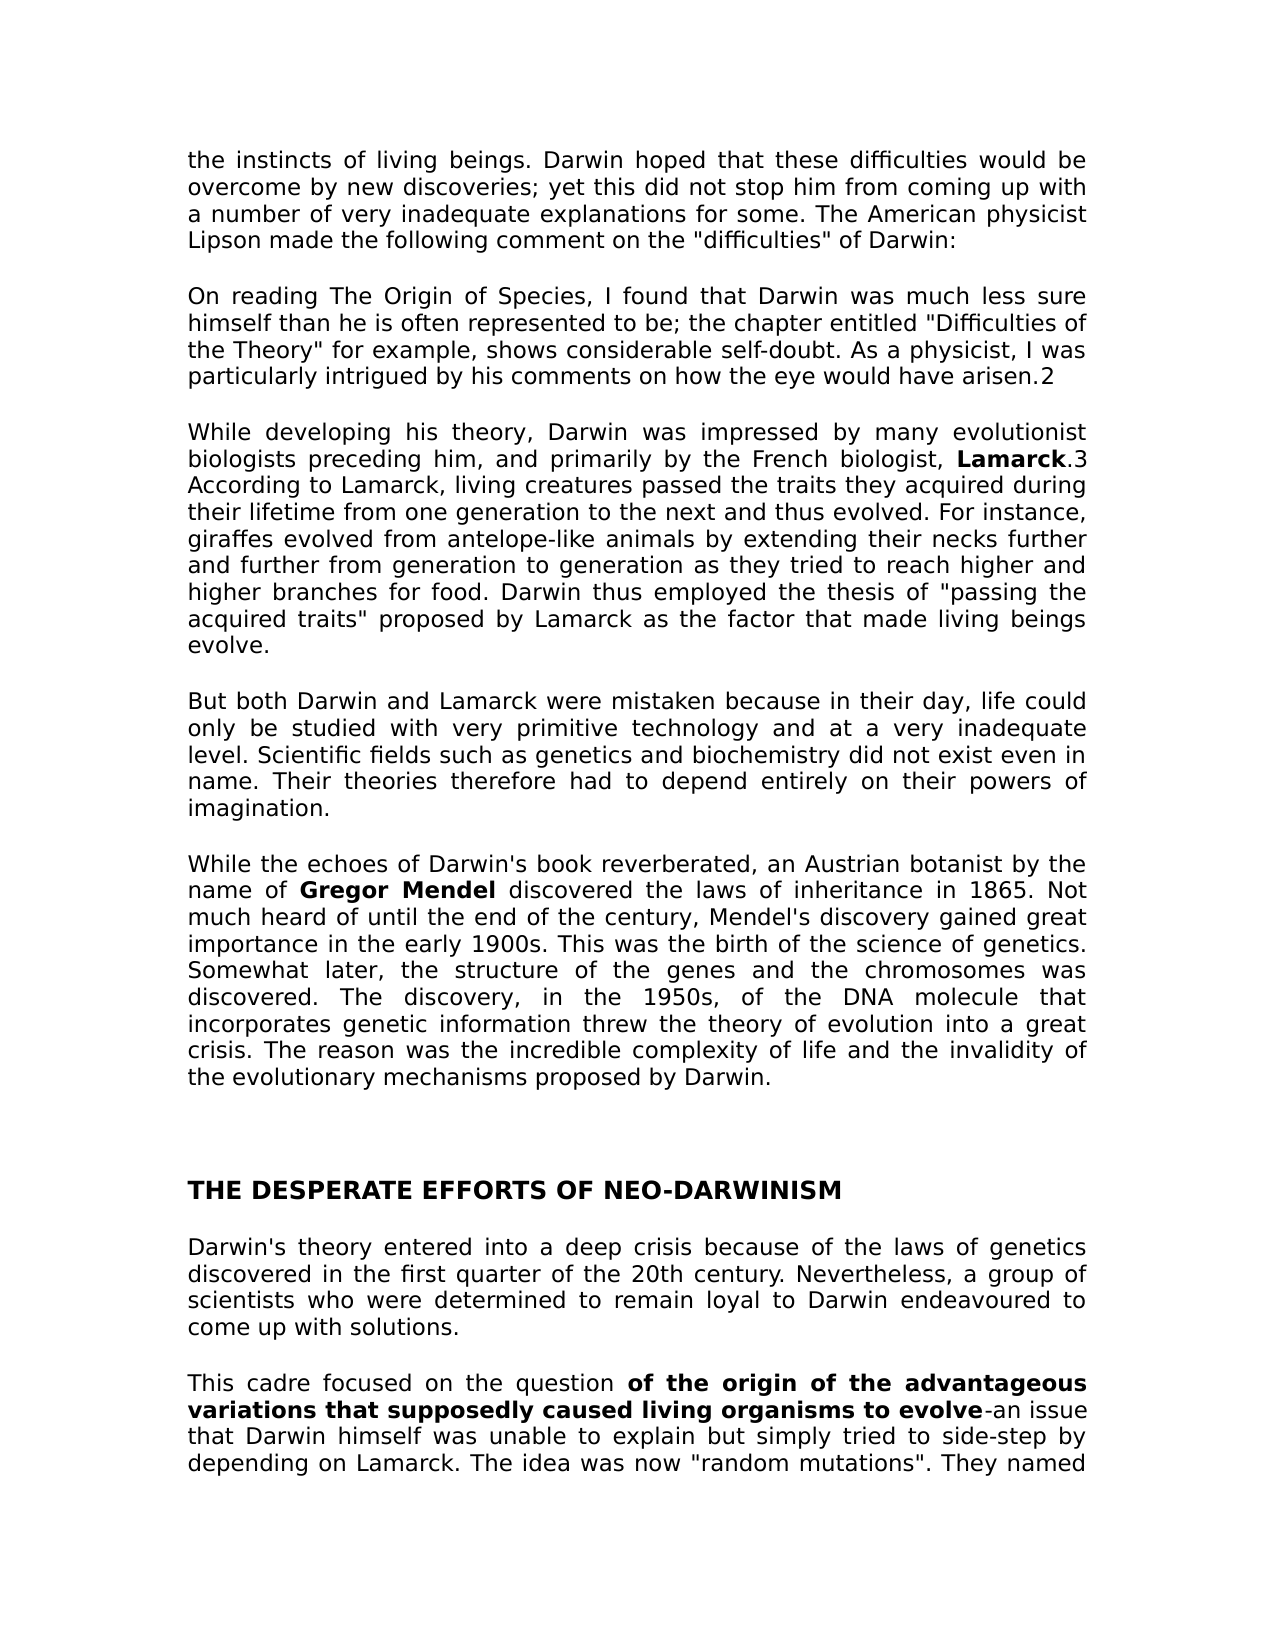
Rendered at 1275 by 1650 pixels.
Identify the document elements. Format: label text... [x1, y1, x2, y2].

text While the echoes of Darwin's book reverberated, an Austrian botanist by the name of Gregor Mendel discovered the laws of inheritance in 1865. Not much heard of until the end of the century, Mendel's discovery gained great importance in the early 1900s. This was the birth of the science of genetics. Somewhat later, the structure of the genes and the chromosomes was discovered. The discovery, in the 1950s, of the DNA molecule that incorporates genetic information threw the theory of evolution into a great crisis. The reason was the incredible complexity of life and the invalidity of the evolutionary mechanisms proposed by Darwin. [187, 851, 1088, 1091]
text Darwin's theory entered into a deep crisis because of the laws of genetics discovered in the first quarter of the 20th century. Nevertheless, a group of scientists who were determined to remain loyal to Darwin endeavoured to come up with solutions. [187, 1234, 1088, 1341]
text This cadre focused on the question of the origin of the advantageous variations that supposedly caused living organisms to evolve-an issue that Darwin himself was unable to explain but simply tried to side-step by depending on Lamarck. The idea was now "random mutations". They named [187, 1370, 1088, 1477]
text The Desperate Efforts of Neo-Darwinism [187, 1176, 1088, 1205]
text On reading The Origin of Species, I found that Darwin was much less sure himself than he is often represented to be; the chapter entitled "Difficulties of the Theory" for example, shows considerable self-doubt. As a physicist, I was particularly intrigued by his comments on how the eye would have arisen.2 [187, 283, 1088, 390]
text While developing his theory, Darwin was impressed by many evolutionist biologists preceding him, and primarily by the French biologist, Lamarck.3 According to Lamarck, living creatures passed the traits they acquired during their lifetime from one generation to the next and thus evolved. For instance, giraffes evolved from antelope-like animals by extending their necks further and further from generation to generation as they tried to reach higher and higher branches for food. Darwin thus employed the thesis of "passing the acquired traits" proposed by Lamarck as the factor that made living beings evolve. [187, 419, 1088, 659]
text the instincts of living beings. Darwin hoped that these difficulties would be overcome by new discoveries; yet this did not stop him from coming up with a number of very inadequate explanations for some. The American physicist Lipson made the following comment on the "difficulties" of Darwin: [187, 148, 1088, 254]
text But both Darwin and Lamarck were mistaken because in their day, life could only be studied with very primitive technology and at a very inadequate level. Scientific fields such as genetics and biochemistry did not exist even in name. Their theories therefore had to depend entirely on their powers of imagination. [187, 688, 1088, 822]
